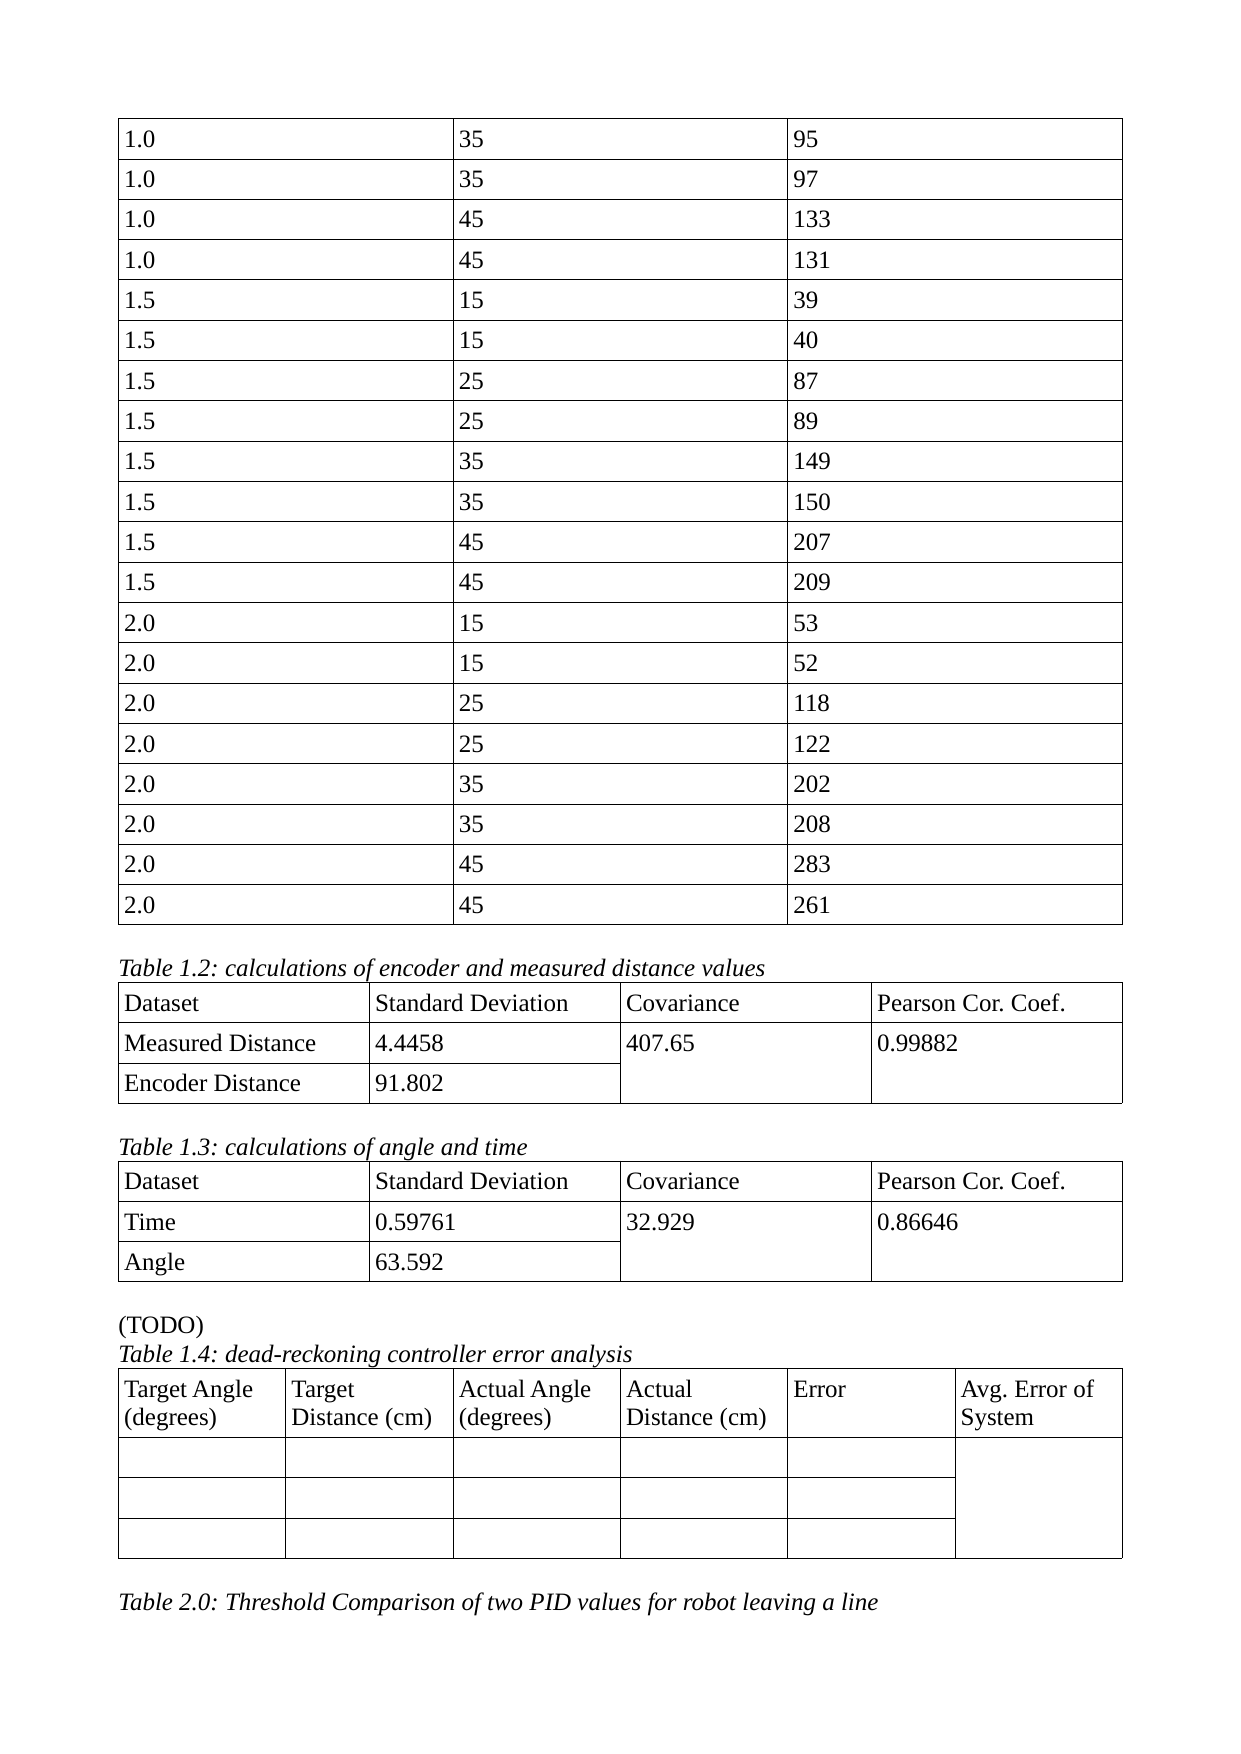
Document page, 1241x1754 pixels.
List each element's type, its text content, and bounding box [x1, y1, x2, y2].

table_cell 89 [788, 401, 1122, 441]
table_cell 95 [788, 119, 1122, 158]
table_cell 1.5 [119, 563, 453, 602]
table_cell 150 [788, 482, 1122, 521]
table_cell 25 [454, 684, 787, 723]
table_cell 87 [788, 361, 1122, 400]
table_cell 40 [788, 321, 1122, 360]
table_cell 63.592 [370, 1242, 620, 1281]
table_cell [119, 1438, 285, 1477]
table_cell 53 [788, 603, 1122, 642]
table_cell [788, 1478, 955, 1517]
table_cell 35 [454, 160, 787, 199]
table_cell Time [119, 1202, 369, 1241]
table_cell 39 [788, 280, 1122, 320]
table_cell 25 [454, 361, 787, 400]
table_cell [621, 1519, 787, 1558]
table_cell 35 [454, 442, 787, 481]
table_cell 261 [788, 885, 1122, 924]
table_cell 15 [454, 643, 787, 682]
table_cell 45 [454, 563, 787, 602]
text (TODO) [118, 1310, 1122, 1339]
table_cell 2.0 [119, 764, 453, 803]
table_cell 32.929 [621, 1202, 871, 1281]
table_header Covariance [621, 983, 871, 1022]
table_cell 25 [454, 724, 787, 763]
table_cell 45 [454, 885, 787, 924]
table_cell 407.65 [621, 1023, 871, 1103]
table_cell 15 [454, 280, 787, 320]
table_cell 91.802 [370, 1064, 620, 1103]
table_cell [956, 1438, 1122, 1558]
table_cell [621, 1478, 787, 1517]
table_cell Encoder Distance [119, 1064, 369, 1103]
table_cell 1.5 [119, 522, 453, 562]
table_cell 15 [454, 603, 787, 642]
table_cell 35 [454, 805, 787, 844]
table_cell 45 [454, 200, 787, 239]
table_cell [119, 1478, 285, 1517]
table_cell 131 [788, 240, 1122, 279]
table_header Pearson Cor. Coef. [872, 1162, 1122, 1201]
table_cell Angle [119, 1242, 369, 1281]
table_cell 2.0 [119, 724, 453, 763]
table_cell [286, 1478, 453, 1517]
table_cell [788, 1519, 955, 1558]
table_cell [621, 1438, 787, 1477]
table_cell 122 [788, 724, 1122, 763]
table_header Target Distance (cm) [286, 1369, 453, 1437]
table_cell 1.5 [119, 442, 453, 481]
text Table 2.0: Threshold Comparison of two PID values for robot leaving a line [118, 1587, 1122, 1615]
table_cell 35 [454, 764, 787, 803]
table_header Covariance [621, 1162, 871, 1201]
table_header Target Angle (degrees) [119, 1369, 285, 1437]
table_cell 97 [788, 160, 1122, 199]
table_cell 207 [788, 522, 1122, 562]
table_cell 1.0 [119, 160, 453, 199]
table_cell 2.0 [119, 845, 453, 884]
table_header Error [788, 1369, 955, 1437]
table_cell [286, 1438, 453, 1477]
table_cell 2.0 [119, 603, 453, 642]
table_cell [454, 1519, 620, 1558]
table_cell 1.0 [119, 200, 453, 239]
table_header Avg. Error of System [956, 1369, 1122, 1437]
text Table 1.4: dead-reckoning controller error analysis [118, 1339, 1122, 1368]
table_cell 1.0 [119, 119, 453, 158]
table_cell [119, 1519, 285, 1558]
table_cell 15 [454, 321, 787, 360]
table_cell 283 [788, 845, 1122, 884]
table_header Dataset [119, 1162, 369, 1201]
table_cell 1.5 [119, 401, 453, 441]
table_cell [454, 1478, 620, 1517]
table_header Standard Deviation [370, 983, 620, 1022]
table_cell 149 [788, 442, 1122, 481]
table_cell 133 [788, 200, 1122, 239]
table_cell 1.5 [119, 280, 453, 320]
table_cell 2.0 [119, 643, 453, 682]
table_header Actual Angle (degrees) [454, 1369, 620, 1437]
table_cell 35 [454, 482, 787, 521]
table_cell 35 [454, 119, 787, 158]
table_cell 45 [454, 240, 787, 279]
table_cell 1.5 [119, 361, 453, 400]
table_cell 208 [788, 805, 1122, 844]
table_header Pearson Cor. Coef. [872, 983, 1122, 1022]
table_cell 202 [788, 764, 1122, 803]
text Table 1.2: calculations of encoder and measured distance values [118, 953, 1122, 982]
table_cell 1.5 [119, 321, 453, 360]
table_cell Measured Distance [119, 1023, 369, 1063]
table_cell 0.86646 [872, 1202, 1122, 1281]
table_cell 118 [788, 684, 1122, 723]
table_cell 1.0 [119, 240, 453, 279]
table_cell 52 [788, 643, 1122, 682]
table_cell [788, 1438, 955, 1477]
text Table 1.3: calculations of angle and time [118, 1132, 1122, 1161]
table_cell 2.0 [119, 684, 453, 723]
table_cell 1.5 [119, 482, 453, 521]
table_cell 2.0 [119, 885, 453, 924]
table_cell 209 [788, 563, 1122, 602]
table_cell [286, 1519, 453, 1558]
table_header Dataset [119, 983, 369, 1022]
table_cell 4.4458 [370, 1023, 620, 1063]
table_cell 0.59761 [370, 1202, 620, 1241]
table_cell 25 [454, 401, 787, 441]
table_cell 2.0 [119, 805, 453, 844]
table_cell 45 [454, 522, 787, 562]
table_header Actual Distance (cm) [621, 1369, 787, 1437]
table_header Standard Deviation [370, 1162, 620, 1201]
table_cell 0.99882 [872, 1023, 1122, 1103]
table_cell [454, 1438, 620, 1477]
table_cell 45 [454, 845, 787, 884]
